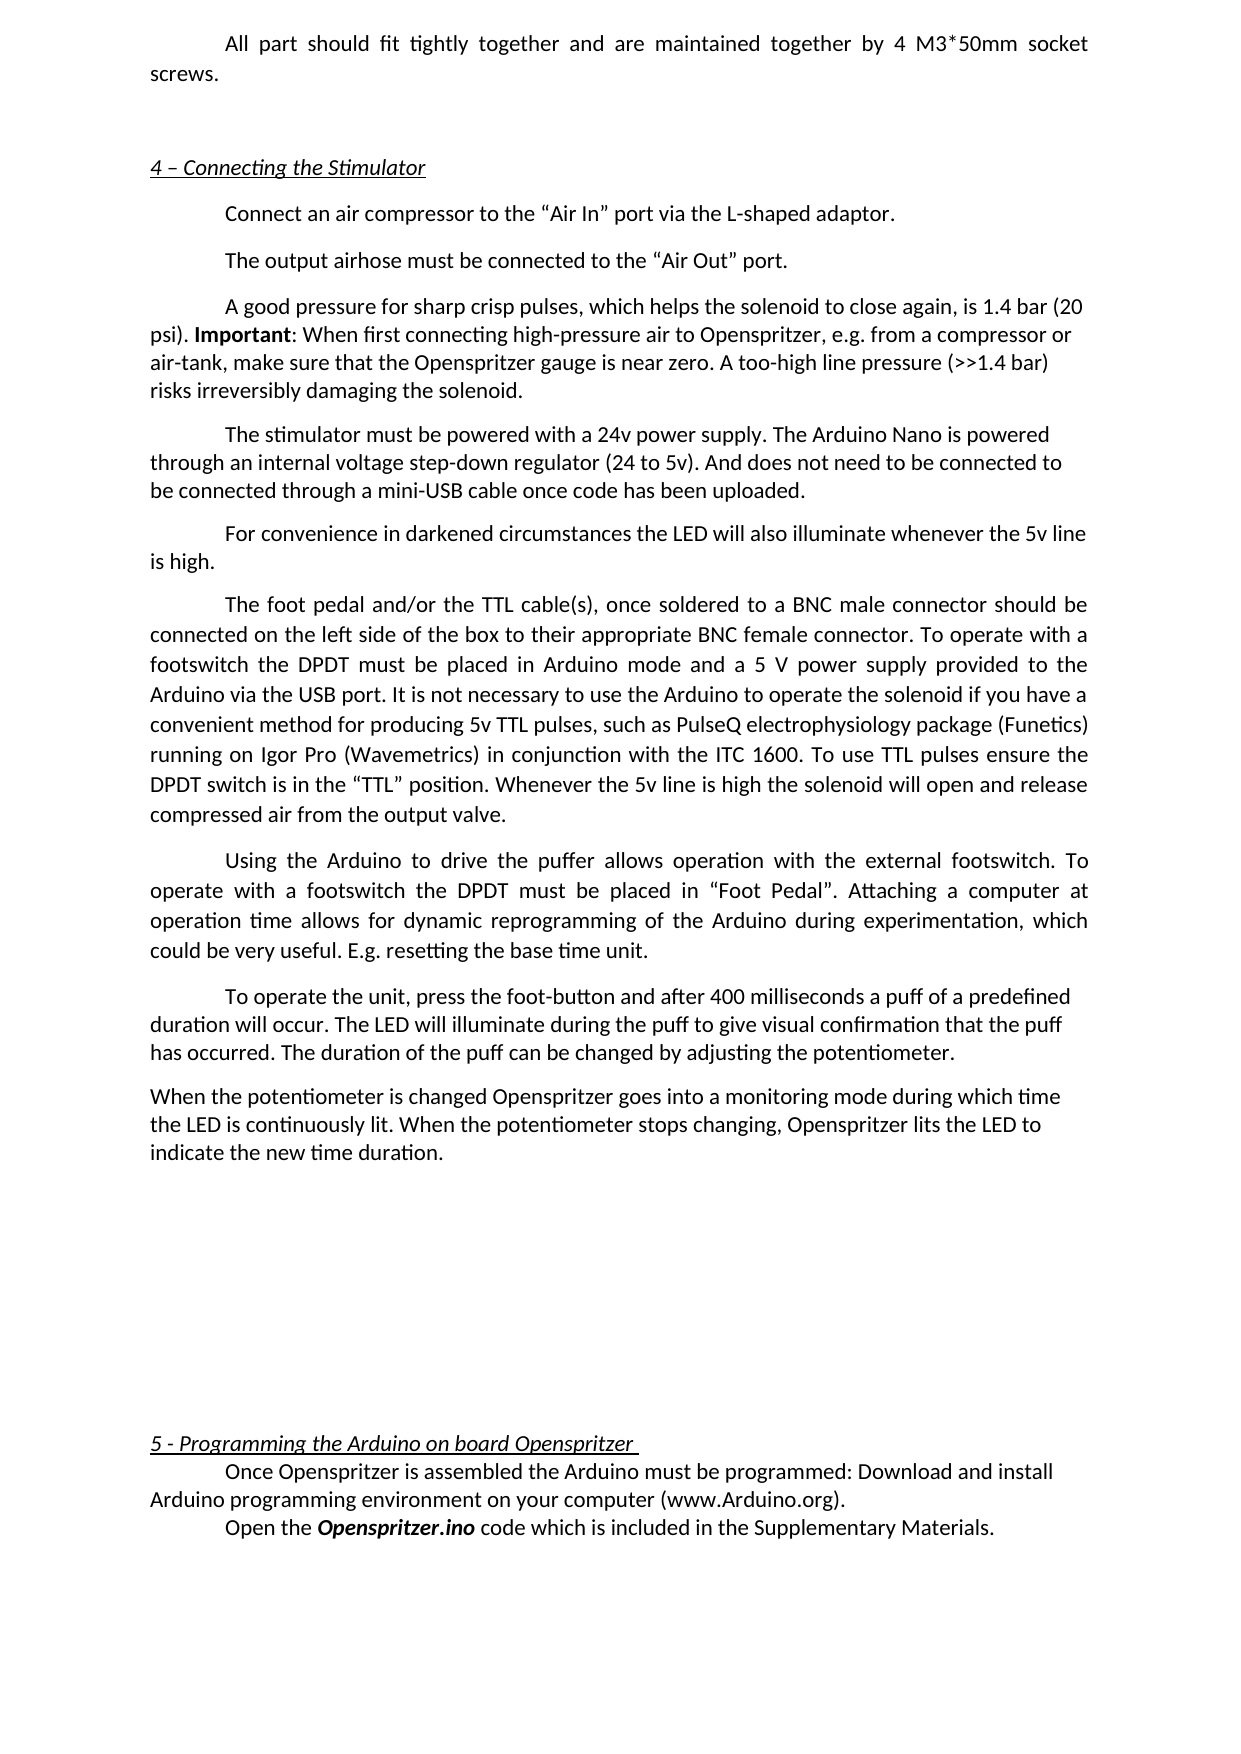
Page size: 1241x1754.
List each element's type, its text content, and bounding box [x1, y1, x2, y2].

text 5 - Programming the Arduino on board Openspritzer [150, 1429, 1090, 1457]
text For convenience in darkened circumstances the LED will also illuminate whenever the 5v line is high. [150, 519, 1090, 575]
text Connect an air compressor to the “Air In” port via the L-shaped adaptor. [150, 199, 1090, 227]
text When the potentiometer is changed Openspritzer goes into a monitoring mode during which time the LED is continuously lit. When the potentiometer stops changing, Openspritzer lits the LED to indicate the new time duration. [150, 1082, 1090, 1166]
text All part should fit tightly together and are maintained together by 4 M3*50mm socket screws. [150, 29, 1090, 87]
text 4 – Connecting the Stimulator [150, 153, 1090, 181]
text Open the Openspritzer.ino code which is included in the Supplementary Materials. [150, 1513, 1090, 1541]
text The stimulator must be powered with a 24v power supply. The Arduino Nano is powered through an internal voltage step-down regulator (24 to 5v). And does not need to be connected to be connected through a mini-USB cable once code has been uploaded. [150, 420, 1090, 504]
text To operate the unit, press the foot-button and after 400 milliseconds a puff of a predefined duration will occur. The LED will illuminate during the puff to give visual confirmation that the puff has occurred. The duration of the puff can be changed by adjusting the potentiometer. [150, 982, 1090, 1067]
text The output airhose must be connected to the “Air Out” port. [150, 246, 1090, 274]
text Once Openspritzer is assembled the Arduino must be programmed: Download and install Arduino programming environment on your computer (www.Arduino.org). [150, 1457, 1090, 1513]
text A good pressure for sharp crisp pulses, which helps the solenoid to close again, is 1.4 bar (20 psi). Important: When first connecting high-pressure air to Openspritzer, e.g. from a compressor or air-tank, make sure that the Openspritzer gauge is near zero. A too-high line pressure (>>1.4 bar) risks irreversibly damaging the solenoid. [150, 292, 1090, 404]
text Using the Arduino to drive the puffer allows operation with the external footswitch. To operate with a footswitch the DPDT must be placed in “Foot Pedal”. Attaching a computer at operation time allows for dynamic reprogramming of the Arduino during experimentation, which could be very useful. E.g. resetting the base time unit. [150, 846, 1090, 964]
text The foot pedal and/or the TTL cable(s), once soldered to a BNC male connector should be connected on the left side of the box to their appropriate BNC female connector. To operate with a footswitch the DPDT must be placed in Arduino mode and a 5 V power supply provided to the Arduino via the USB port. It is not necessary to use the Arduino to operate the solenoid if you have a convenient method for producing 5v TTL pulses, such as PulseQ electrophysiology package (Funetics) running on Igor Pro (Wavemetrics) in conjunction with the ITC 1600. To use TTL pulses ensure the DPDT switch is in the “TTL” position. Whenever the 5v line is high the solenoid will open and release compressed air from the output valve. [150, 590, 1090, 828]
